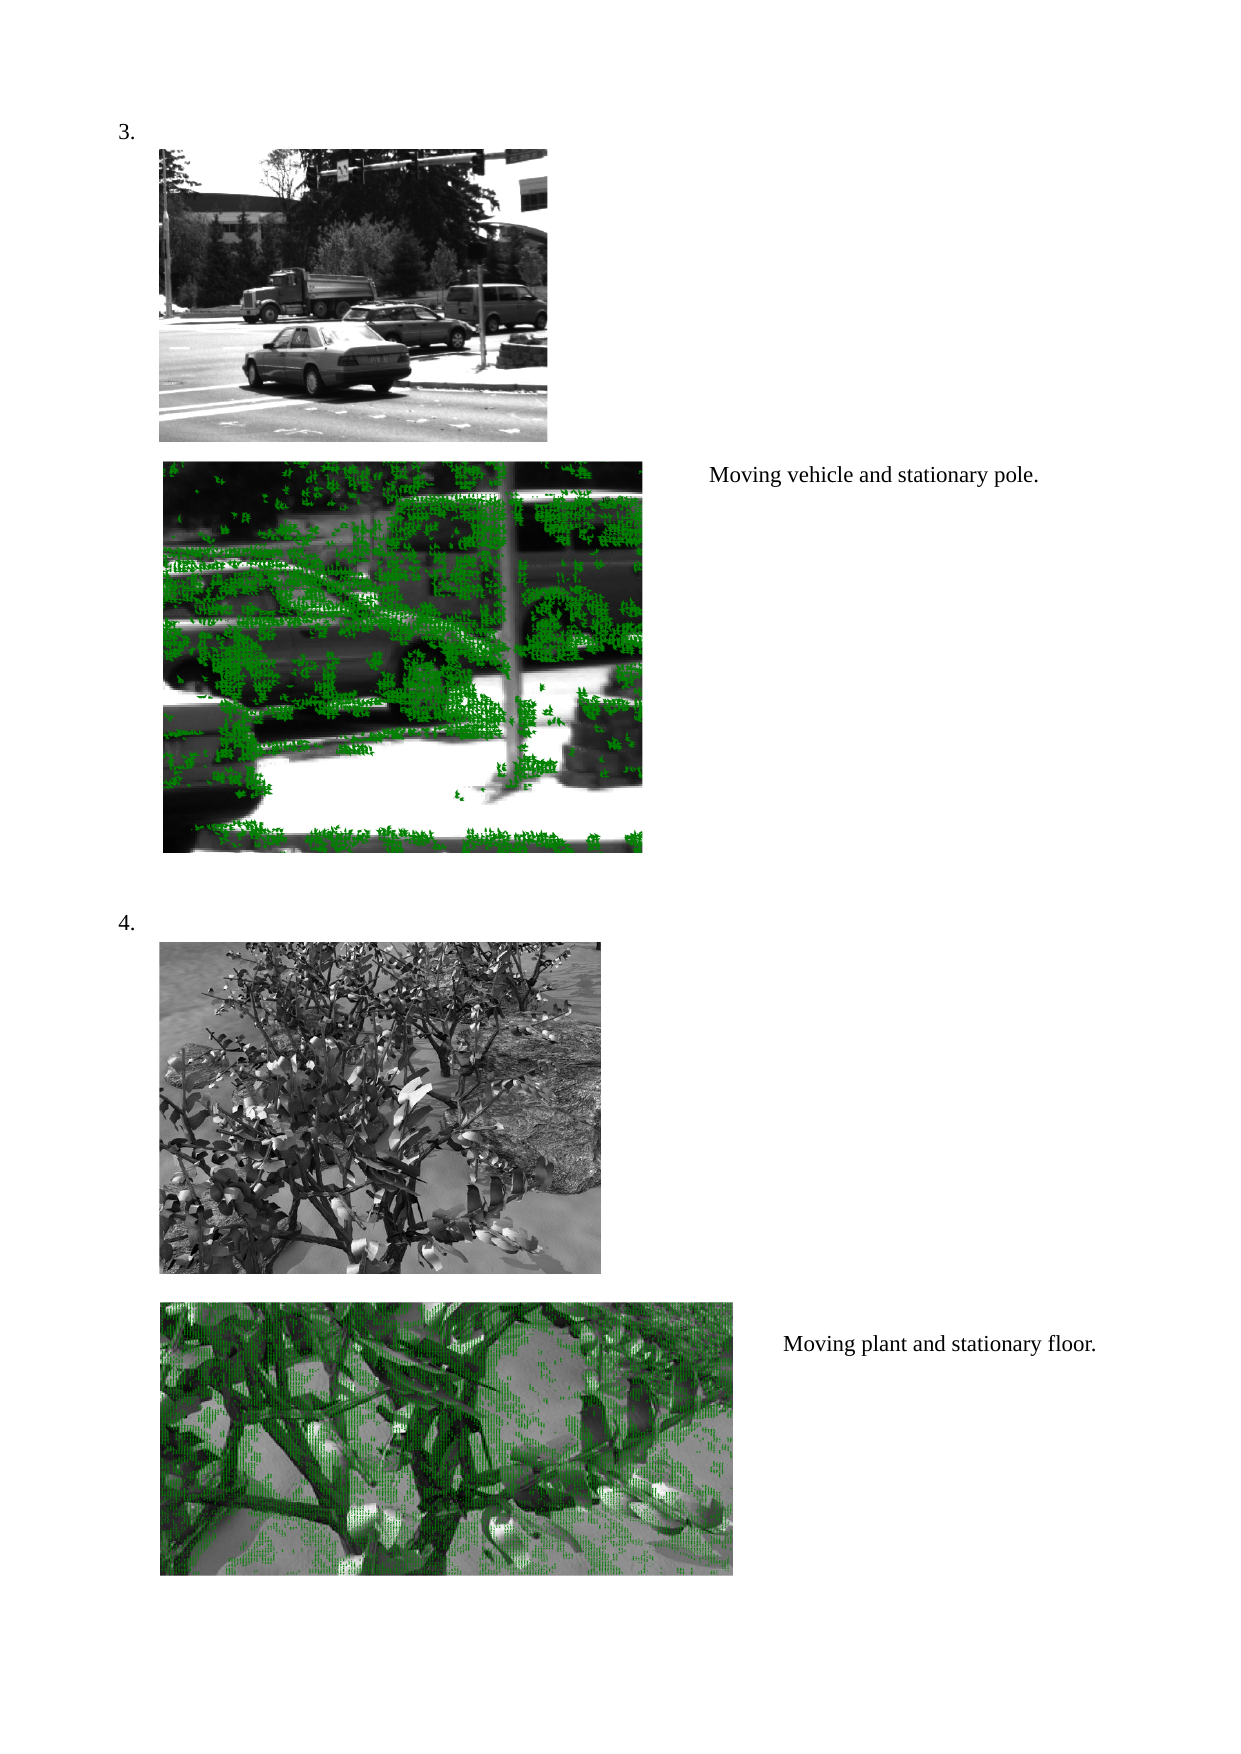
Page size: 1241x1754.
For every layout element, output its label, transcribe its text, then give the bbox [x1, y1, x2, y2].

picture [160, 1301, 734, 1576]
text 3. [118, 118, 1122, 144]
text [118, 1330, 160, 1357]
picture [159, 149, 548, 442]
text Moving plant and stationary floor. [734, 1330, 1122, 1357]
picture [159, 942, 601, 1274]
text Moving vehicle and stationary pole. [643, 461, 1122, 487]
text 4. [118, 909, 1122, 935]
text [118, 461, 161, 487]
picture [161, 460, 643, 853]
